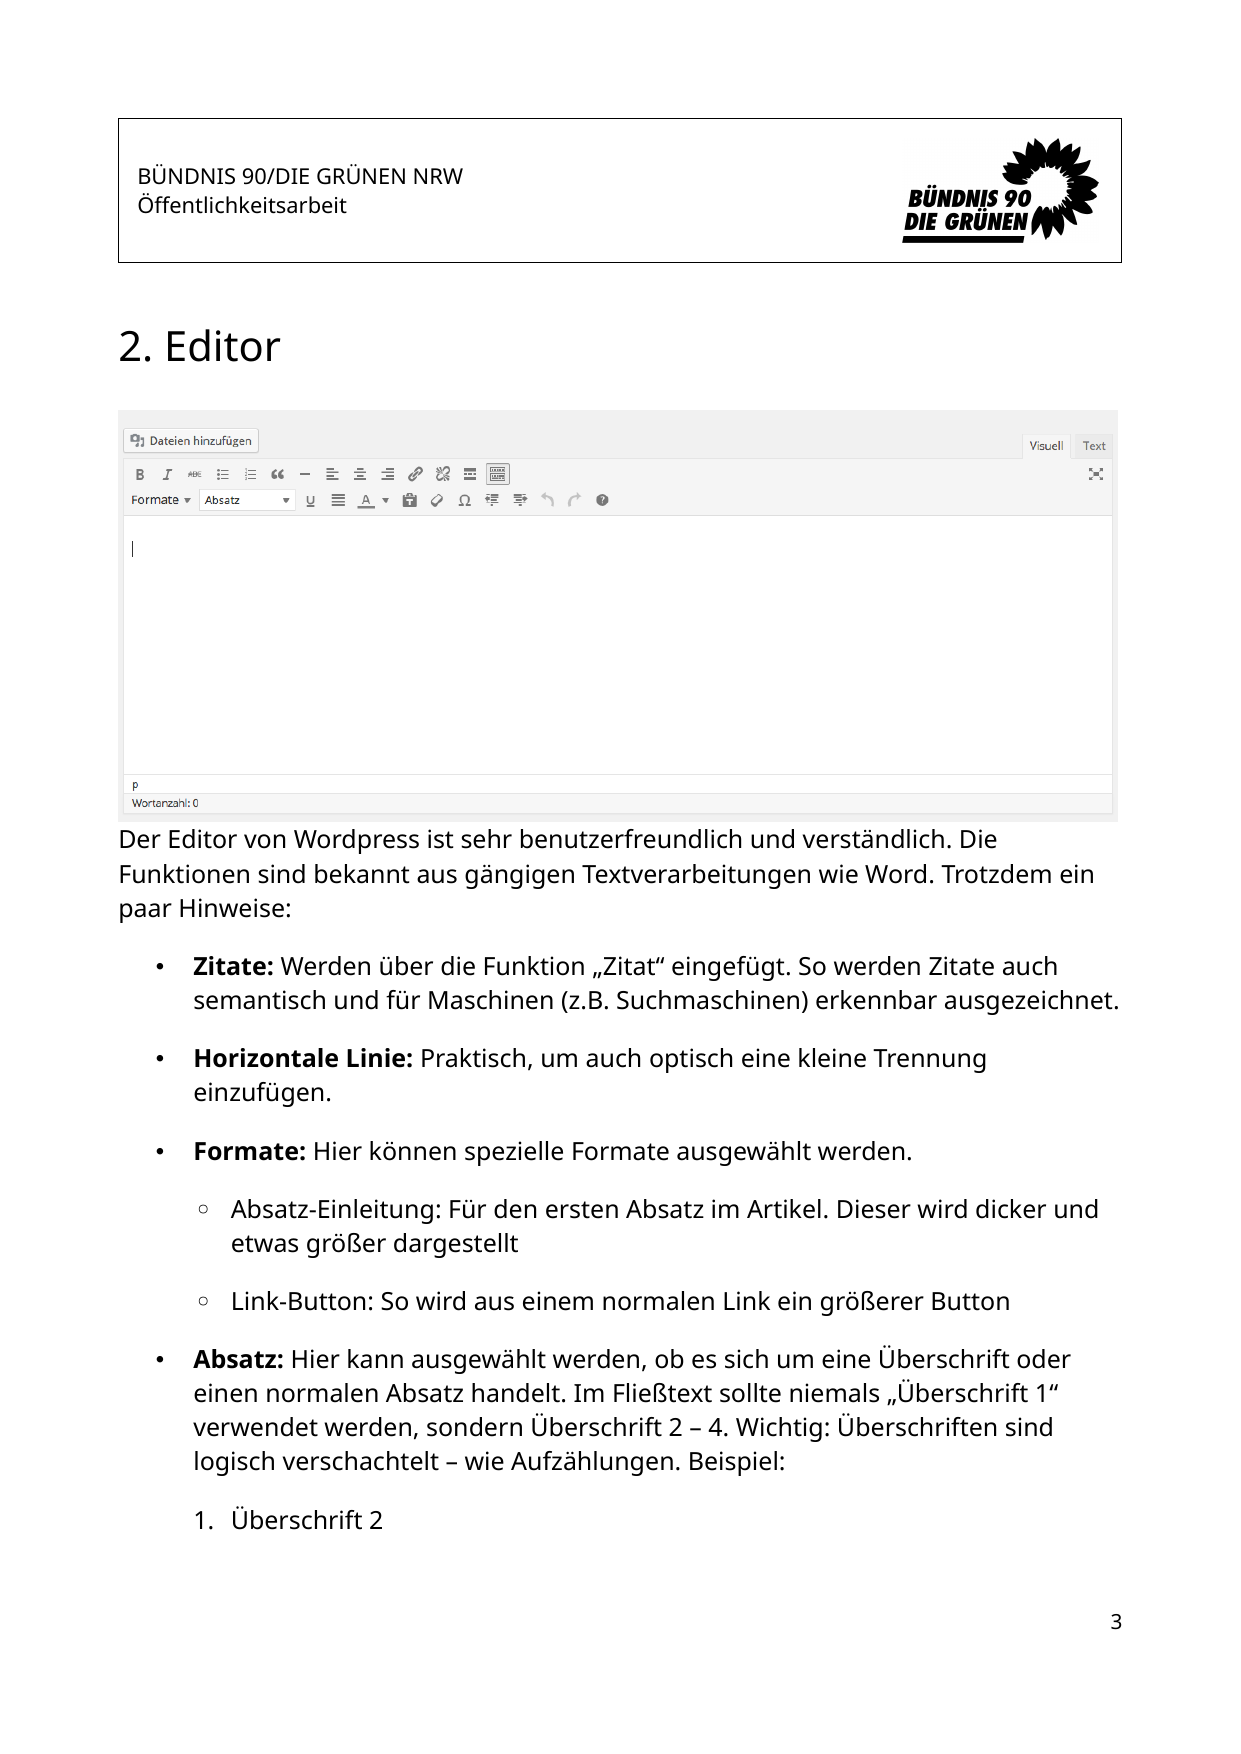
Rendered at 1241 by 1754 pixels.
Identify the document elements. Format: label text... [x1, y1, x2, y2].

picture [118, 410, 1118, 822]
subtitle Link-Button: So wird aus einem normalen Link ein größerer Button [193, 1284, 1122, 1318]
subtitle Der Editor von Wordpress ist sehr benutzerfreundlich und verständlich. Die Funktionen sind bekannt aus gängigen Textverarbeitungen wie Word. Trotzdem ein paar Hinweise: [118, 392, 1122, 924]
subtitle 2. Editor [118, 317, 1122, 374]
subtitle Horizontale Linie: Praktisch, um auch optisch eine kleine Trennung einzufügen. [156, 1041, 1122, 1109]
subtitle Absatz: Hier kann ausgewählt werden, ob es sich um eine Überschrift oder einen normalen Absatz handelt. Im Fließtext sollte niemals „Überschrift 1“ verwendet werden, sondern Überschrift 2 – 4. Wichtig: Überschriften sind logisch verschachtelt – wie Aufzählungen. Beispiel: [156, 1342, 1122, 1478]
subtitle Überschrift 2 [193, 1502, 1122, 1536]
subtitle Zitate: Werden über die Funktion „Zitat“ eingefügt. So werden Zitate auch semantisch und für Maschinen (z.B. Suchmaschinen) erkennbar ausgezeichnet. [156, 948, 1122, 1017]
picture [902, 138, 1099, 243]
subtitle Formate: Hier können spezielle Formate ausgewählt werden. [156, 1133, 1122, 1167]
subtitle Absatz-Einleitung: Für den ersten Absatz im Artikel. Dieser wird dicker und etwas größer dargestellt [193, 1191, 1122, 1259]
